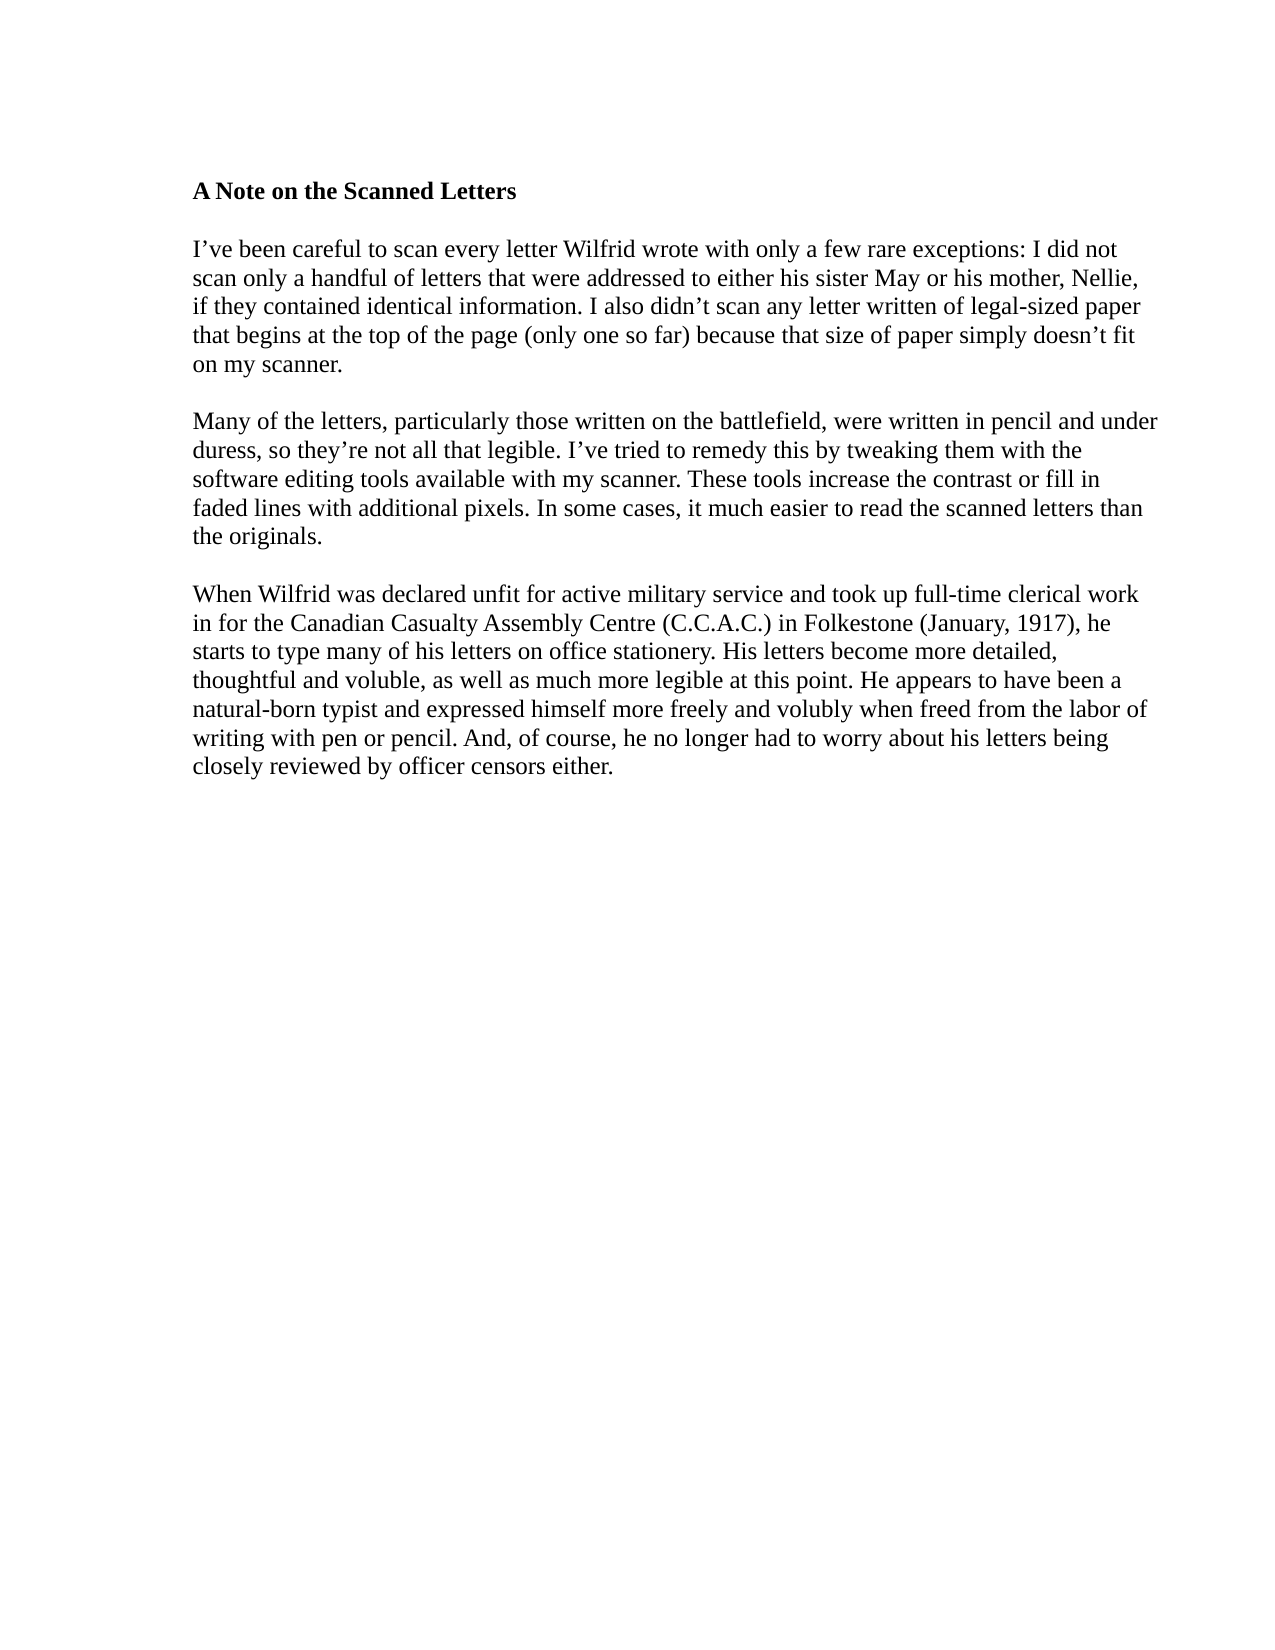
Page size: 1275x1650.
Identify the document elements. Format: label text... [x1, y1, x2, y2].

text When Wilfrid was declared unfit for active military service and took up full-time clerical work in for the Canadian Casualty Assembly Centre (C.C.A.C.) in Folkestone (January, 1917), he starts to type many of his letters on office stationery. His letters become more detailed, thoughtful and voluble, as well as much more legible at this point. He appears to have been a natural-born typist and expressed himself more freely and volubly when freed from the labor of writing with pen or pencil. And, of course, he no longer had to worry about his letters being closely reviewed by officer censors either. [192, 579, 1158, 780]
text I’ve been careful to scan every letter Wilfrid wrote with only a few rare exceptions: I did not scan only a handful of letters that were addressed to either his sister May or his mother, Nellie, if they contained identical information. I also didn’t scan any letter written of legal-sized paper that begins at the top of the page (only one so far) because that size of paper simply doesn’t fit on my scanner. [192, 234, 1158, 378]
text Many of the letters, particularly those written on the battlefield, were written in pencil and under duress, so they’re not all that legible. I’ve tried to remedy this by tweaking them with the software editing tools available with my scanner. These tools increase the contrast or fill in faded lines with additional pixels. In some cases, it much easier to read the scanned letters than the originals. [192, 406, 1158, 550]
text A Note on the Scanned Letters [192, 176, 1158, 205]
